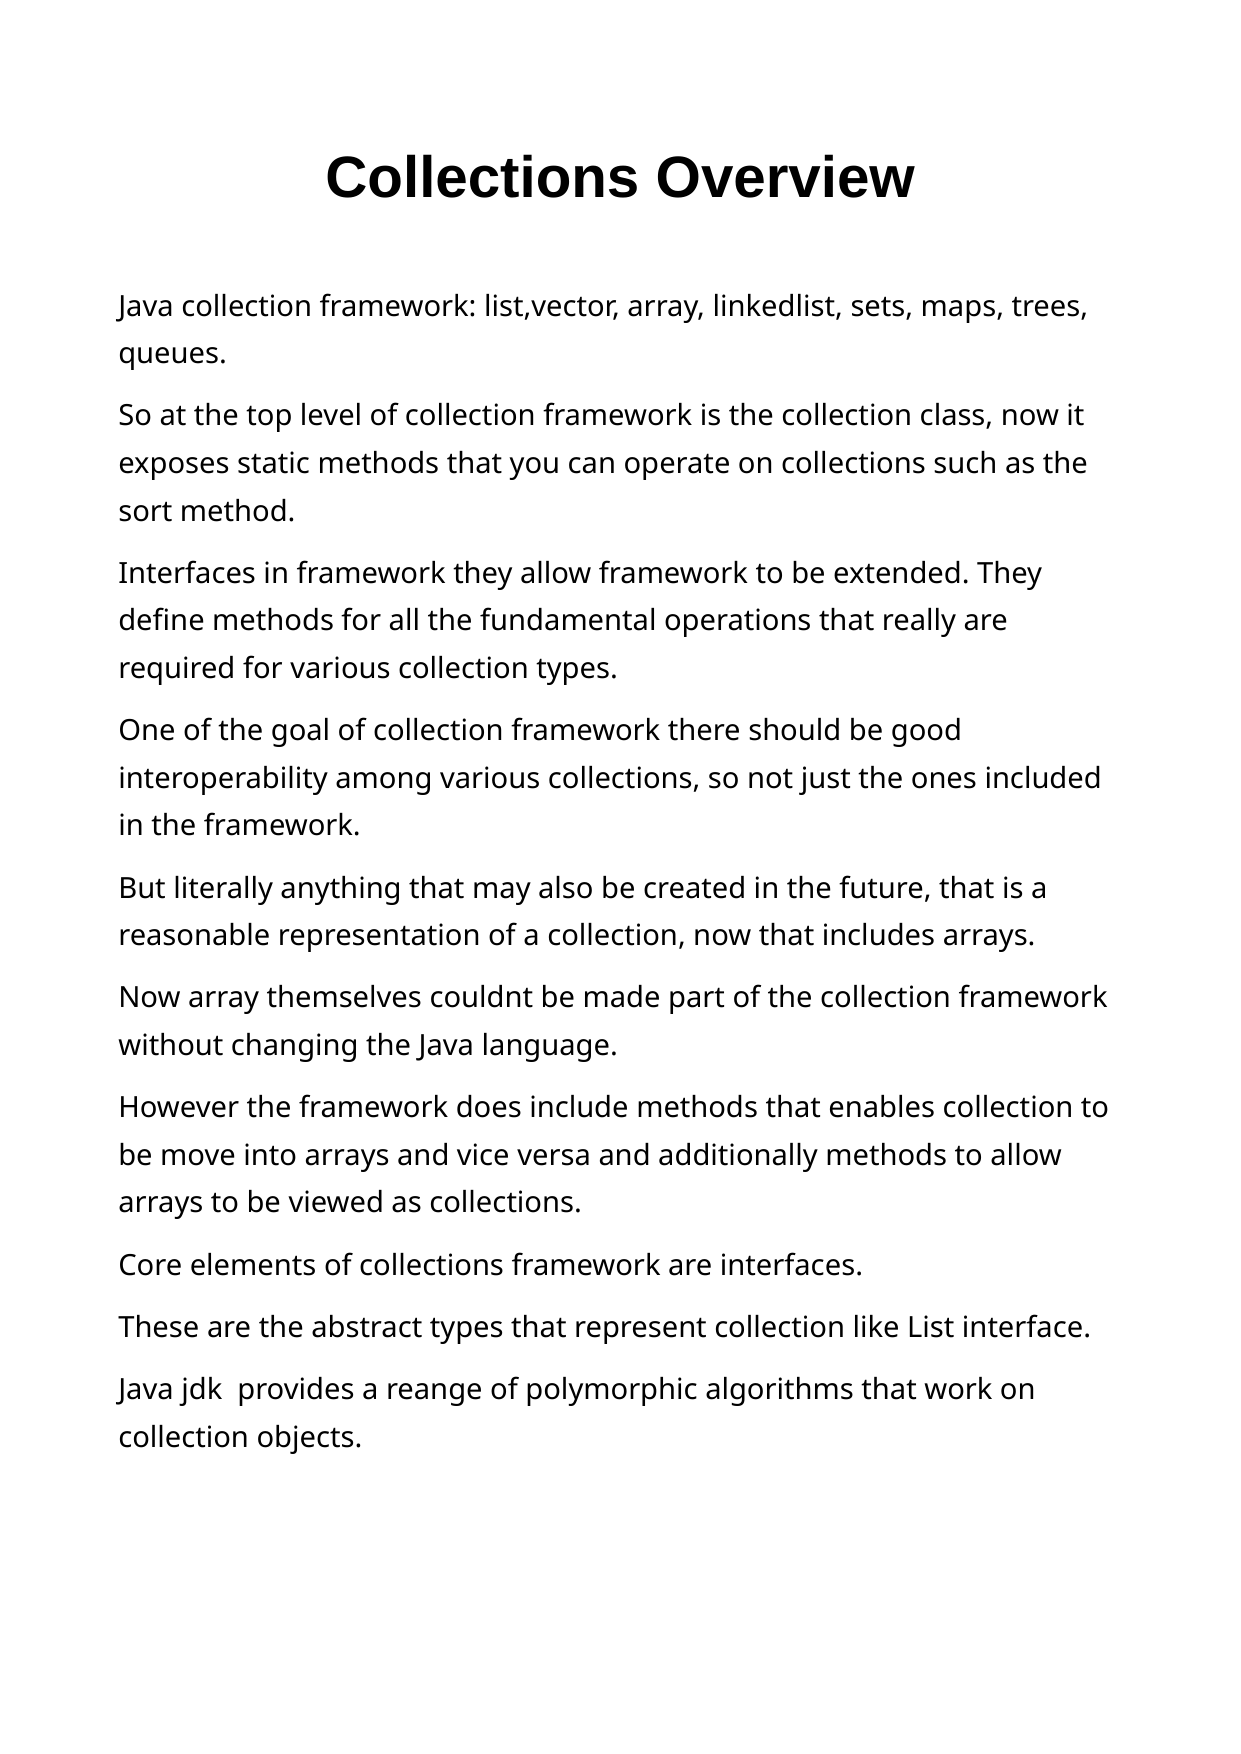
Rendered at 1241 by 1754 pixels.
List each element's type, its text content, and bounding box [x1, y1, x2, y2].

text Java collection framework: list,vector, array, linkedlist, sets, maps, trees, queues. [118, 285, 1122, 372]
text Java jdk provides a reange of polymorphic algorithms that work on collection objects. [118, 1368, 1122, 1456]
text One of the goal of collection framework there should be good interoperability among various collections, so not just the ones included in the framework. [118, 709, 1122, 844]
text These are the abstract types that represent collection like List interface. [118, 1306, 1122, 1346]
text Now array themselves couldnt be made part of the collection framework without changing the Java language. [118, 977, 1122, 1064]
text However the framework does include methods that enables collection to be move into arrays and vice versa and additionally methods to allow arrays to be viewed as collections. [118, 1086, 1122, 1221]
text But literally anything that may also be created in the future, that is a reasonable representation of a collection, now that includes arrays. [118, 867, 1122, 954]
title Collections Overview [118, 143, 1122, 210]
text Core elements of collections framework are interfaces. [118, 1244, 1122, 1283]
text Interfaces in framework they allow framework to be extended. They define methods for all the fundamental operations that really are required for various collection types. [118, 552, 1122, 687]
text So at the top level of collection framework is the collection class, now it exposes static methods that you can operate on collections such as the sort method. [118, 395, 1122, 529]
